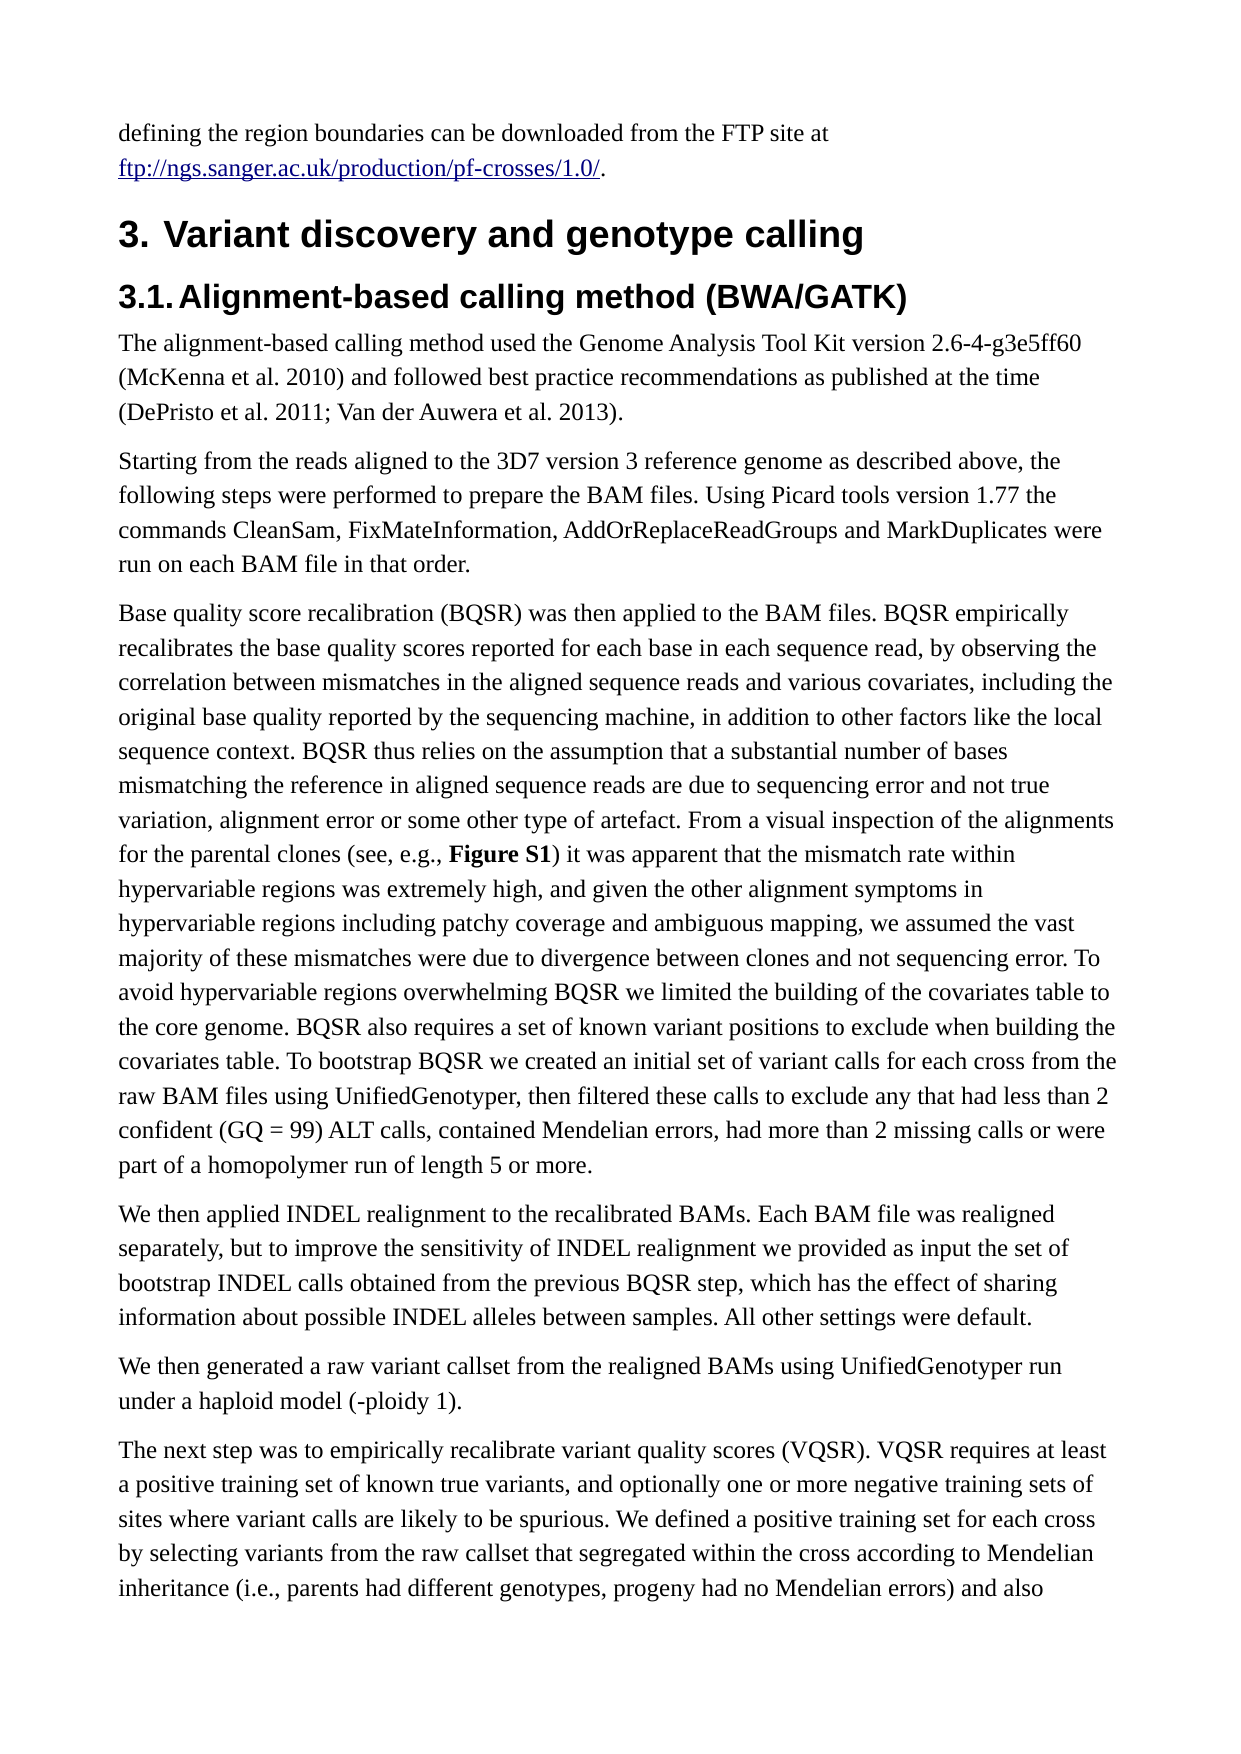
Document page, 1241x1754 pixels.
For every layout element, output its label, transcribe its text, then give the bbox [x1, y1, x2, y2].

text defining the region boundaries can be downloaded from the FTP site at ftp://ngs.sanger.ac.uk/production/pf-crosses/1.0/. [118, 118, 1122, 181]
text Starting from the reads aligned to the 3D7 version 3 reference genome as described above, the following steps were performed to prepare the BAM files. Using Picard tools version 1.77 the commands CleanSam, FixMateInformation, AddOrReplaceReadGroups and MarkDuplicates were run on each BAM file in that order. [118, 446, 1122, 578]
text We then generated a raw variant callset from the realigned BAMs using UnifiedGenotyper run under a haploid model (-ploidy 1). [118, 1351, 1122, 1415]
subtitle Variant discovery and genotype calling [118, 212, 1122, 256]
text The next step was to empirically recalibrate variant quality scores (VQSR). VQSR requires at least a positive training set of known true variants, and optionally one or more negative training sets of sites where variant calls are likely to be spurious. We defined a positive training set for each cross by selecting variants from the raw callset that segregated within the cross according to Mendelian inheritance (i.e., parents had different genotypes, progeny had no Mendelian errors) and also [118, 1435, 1122, 1602]
text The alignment-based calling method used the Genome Analysis Tool Kit version 2.6-4-g3e5ff60 (McKenna et al. 2010)⁠ and followed best practice recommendations as published at the time (DePristo et al. 2011; Van der Auwera et al. 2013). [118, 328, 1122, 425]
text We then applied INDEL realignment to the recalibrated BAMs. Each BAM file was realigned separately, but to improve the sensitivity of INDEL realignment we provided as input the set of bootstrap INDEL calls obtained from the previous BQSR step, which has the effect of sharing information about possible INDEL alleles between samples. All other settings were default. [118, 1199, 1122, 1331]
subtitle Alignment-based calling method (BWA/GATK) [118, 277, 1122, 315]
text Base quality score recalibration (BQSR) was then applied to the BAM files. BQSR empirically recalibrates the base quality scores reported for each base in each sequence read, by observing the correlation between mismatches in the aligned sequence reads and various covariates, including the original base quality reported by the sequencing machine, in addition to other factors like the local sequence context. BQSR thus relies on the assumption that a substantial number of bases mismatching the reference in aligned sequence reads are due to sequencing error and not true variation, alignment error or some other type of artefact. From a visual inspection of the alignments for the parental clones (see, e.g., Figure S1) it was apparent that the mismatch rate within hypervariable regions was extremely high, and given the other alignment symptoms in hypervariable regions including patchy coverage and ambiguous mapping, we assumed the vast majority of these mismatches were due to divergence between clones and not sequencing error. To avoid hypervariable regions overwhelming BQSR we limited the building of the covariates table to the core genome. BQSR also requires a set of known variant positions to exclude when building the covariates table. To bootstrap BQSR we created an initial set of variant calls for each cross from the raw BAM files using UnifiedGenotyper, then filtered these calls to exclude any that had less than 2 confident (GQ = 99) ALT calls, contained Mendelian errors, had more than 2 missing calls or were part of a homopolymer run of length 5 or more. [118, 598, 1122, 1179]
